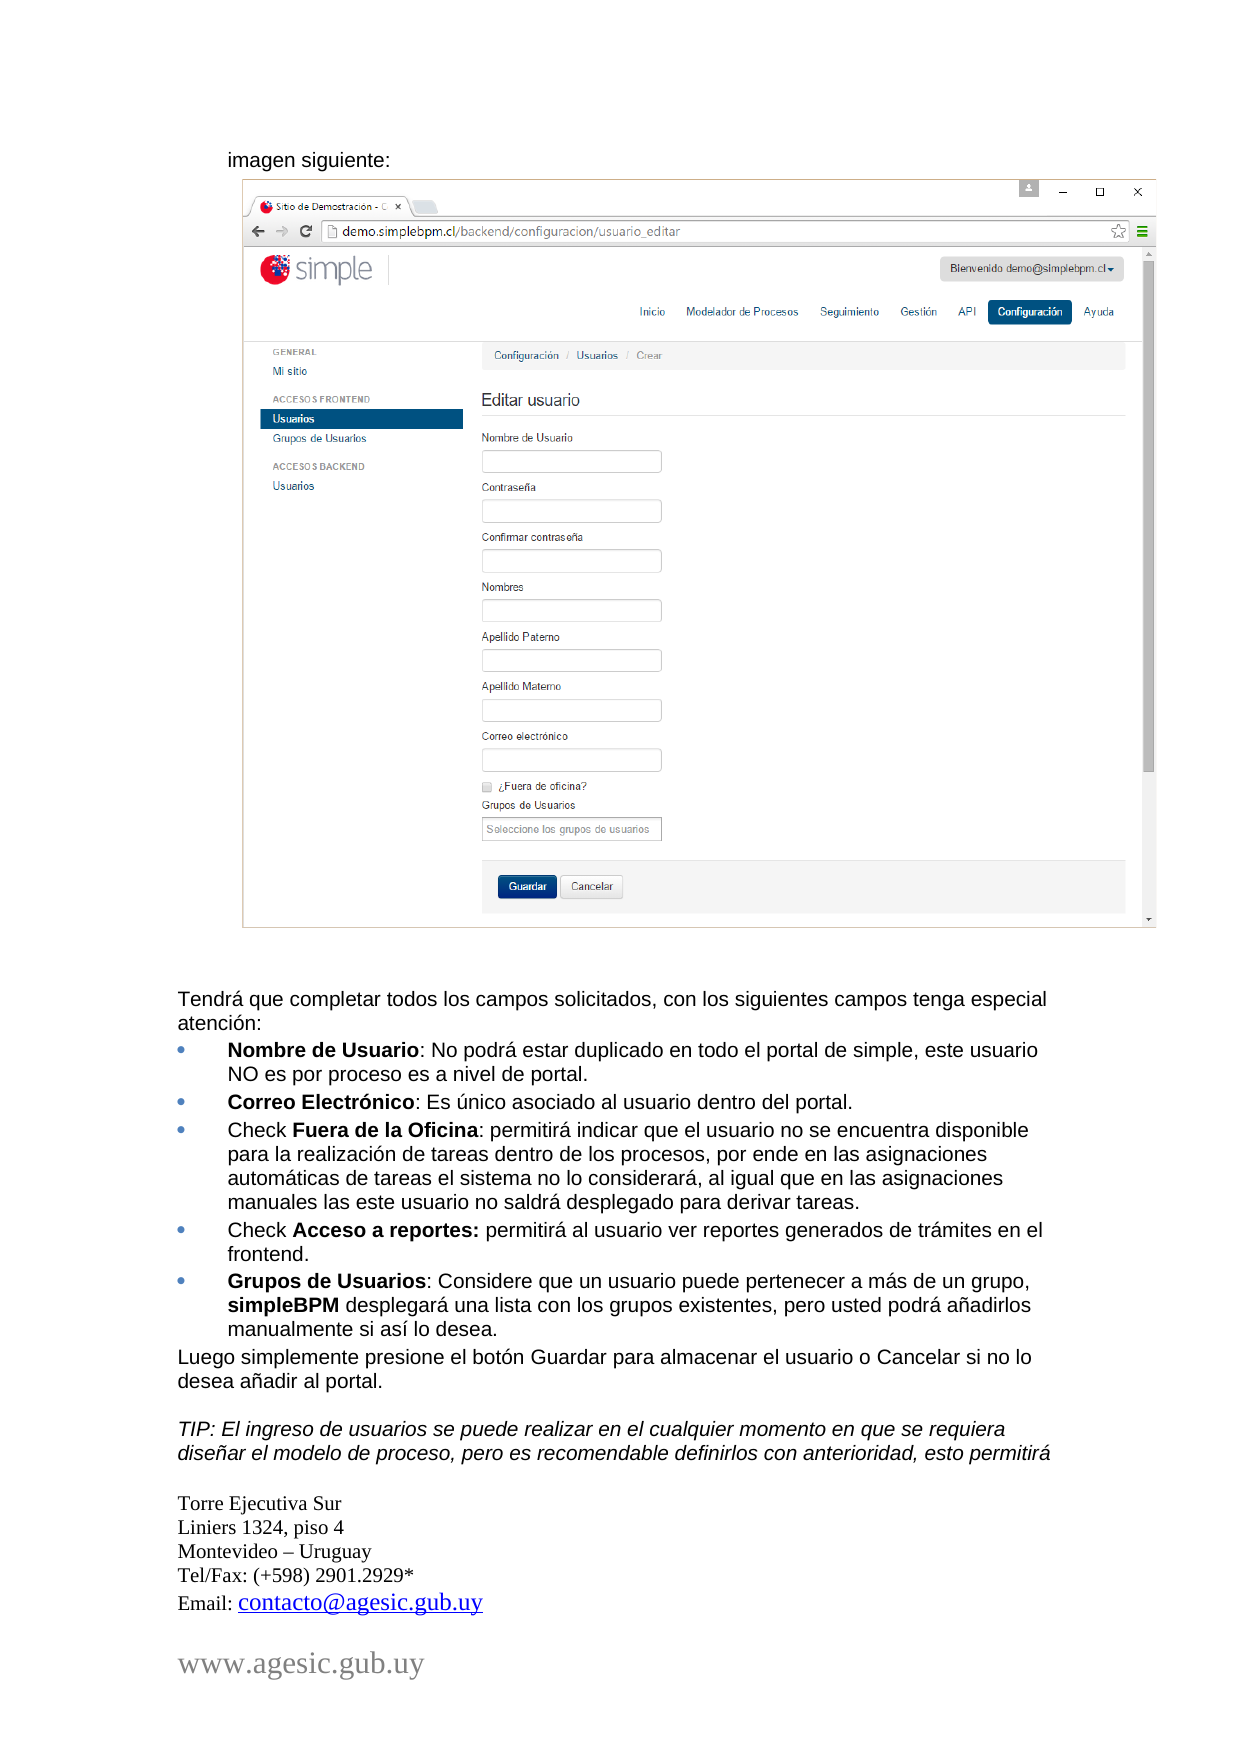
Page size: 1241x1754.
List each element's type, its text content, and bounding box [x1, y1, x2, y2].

list Nombre de Usuario: No podrá estar duplicado en todo el portal de simple, este usuario NO es por proceso es a nivel de portal. [177, 1038, 1063, 1086]
text Luego simplemente presione el botón Guardar para almacenar el usuario o Cancelar si no lo desea añadir al portal. [177, 1345, 1063, 1393]
list Grupos de Usuarios: Considere que un usuario puede pertenecer a más de un grupo, simpleBPM desplegará una lista con los grupos existentes, pero usted podrá añadirlos manualmente si así lo desea. [177, 1269, 1063, 1341]
list imagen siguiente: [177, 148, 1063, 935]
picture [242, 179, 1157, 928]
list Check Acceso a reportes: permitirá al usuario ver reportes generados de trámites en el frontend. [177, 1217, 1063, 1266]
text TIP: El ingreso de usuarios se puede realizar en el cualquier momento en que se requiera diseñar el modelo de proceso, pero es recomendable definirlos con anterioridad, esto permitirá [177, 1417, 1063, 1465]
list Check Fuera de la Oficina: permitirá indicar que el usuario no se encuentra disponible para la realización de tareas dentro de los procesos, por ende en las asignaciones automáticas de tareas el sistema no lo considerará, al igual que en las asignaciones manuales las este usuario no saldrá desplegado para derivar tareas. [177, 1118, 1063, 1214]
text Tendrá que completar todos los campos solicitados, con los siguientes campos tenga especial atención: [177, 987, 1063, 1034]
list Correo Electrónico: Es único asociado al usuario dentro del portal. [177, 1090, 1063, 1114]
